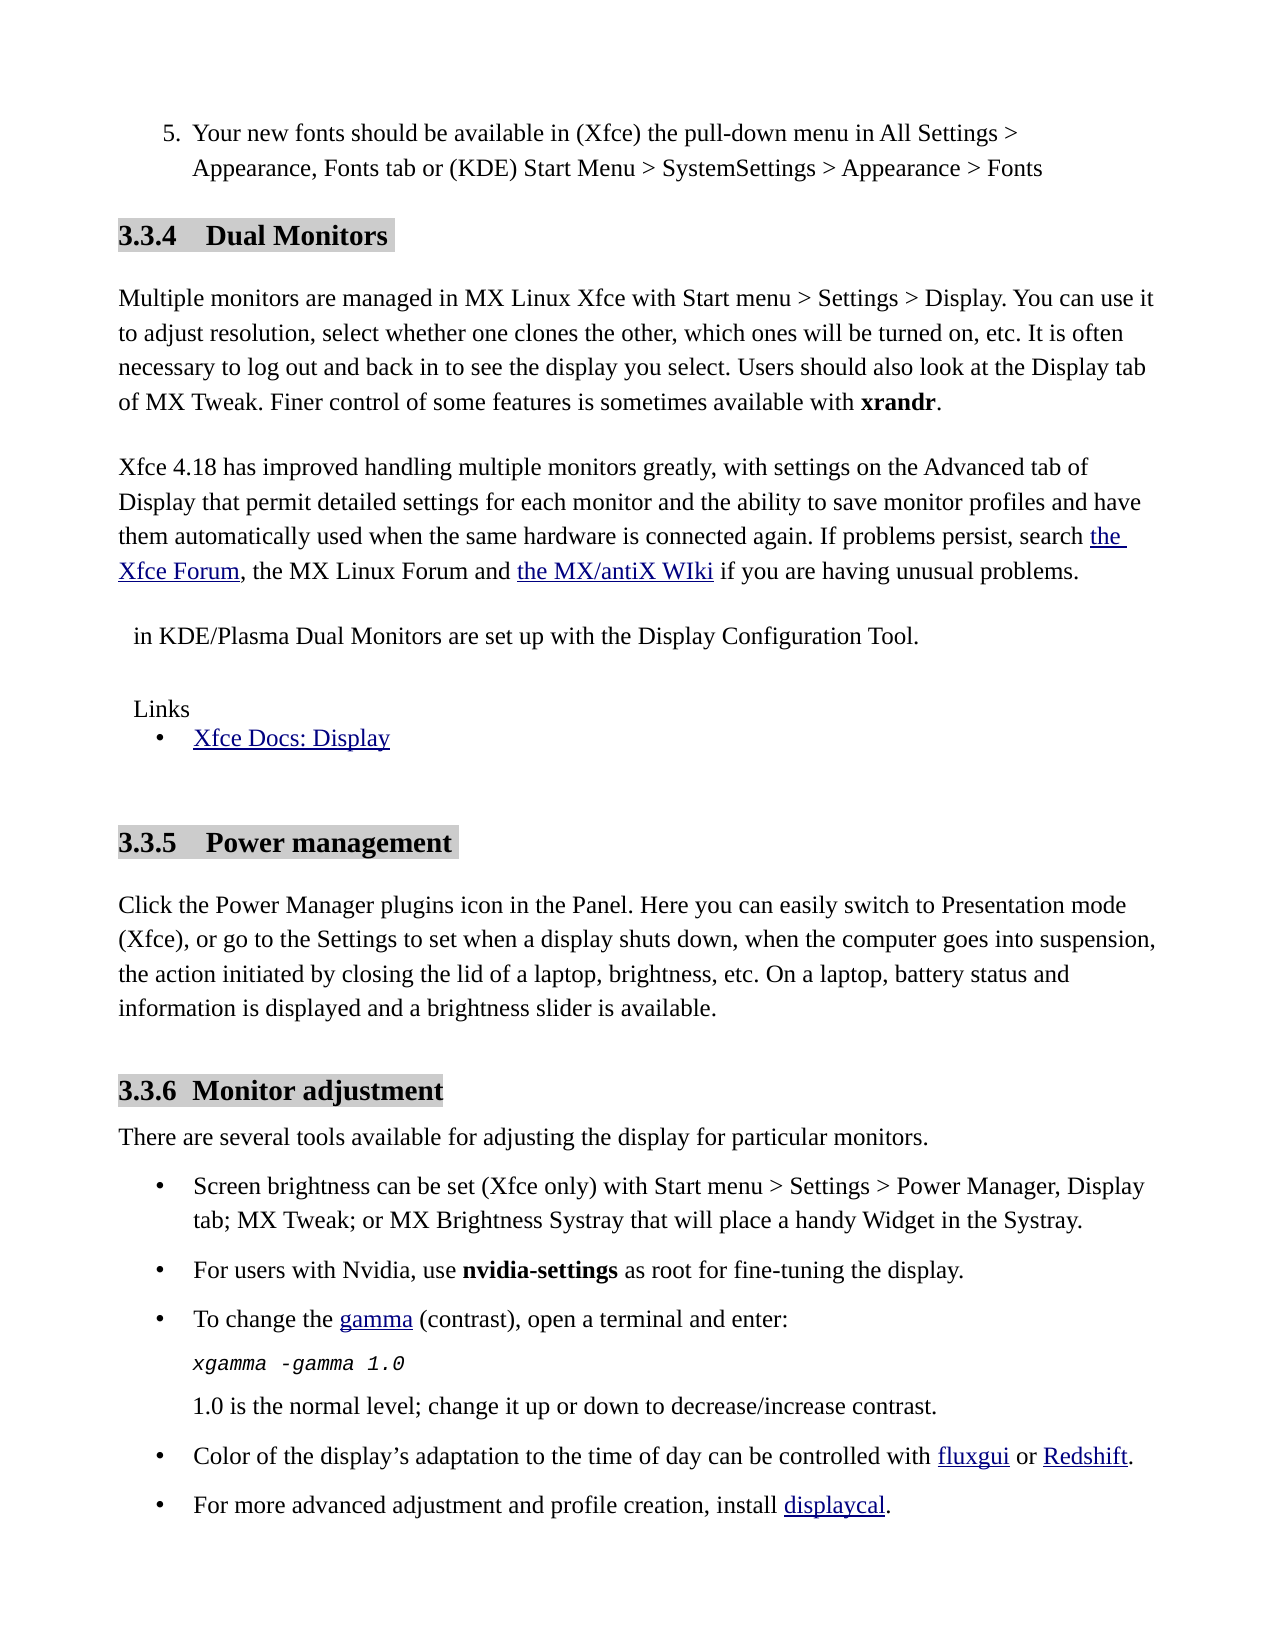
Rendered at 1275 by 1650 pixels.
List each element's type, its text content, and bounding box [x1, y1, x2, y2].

text in KDE/Plasma Dual Monitors are set up with the Display Configuration Tool. [133, 621, 1142, 650]
subtitle 3.3.5 Power management [459, 825, 1138, 859]
list Screen brightness can be set (Xfce only) with Start menu > Settings > Power Manager, Display tab; MX Tweak; or MX Brightness Systray that will place a handy Widget in the Systray. [156, 1171, 1157, 1234]
subtitle 3.3.6 Monitor adjustment [118, 1073, 1138, 1107]
list Your new fonts should be available in (Xfce) the pull-down menu in All Settings > Appearance, Fonts tab or (KDE) Start Menu > SystemSettings > Appearance > Fonts [162, 118, 1142, 181]
list Color of the display’s adaptation to the time of day can be controlled with fluxgui or Redshift. [156, 1441, 1157, 1470]
text There are several tools available for adjusting the display for particular monitors. [118, 1122, 1157, 1151]
text Multiple monitors are managed in MX Linux Xfce with Start menu > Settings > Display. You can use it to adjust resolution, select whether one clones the other, which ones will be turned on, etc. It is often necessary to log out and back in to see the display you select. Users should also look at the Display tab of MX Tweak. Finer control of some features is sometimes available with xrandr. [118, 283, 1157, 415]
list For more advanced adjustment and profile creation, install displaycal. [156, 1490, 1157, 1519]
text Click the Power Manager plugins icon in the Panel. Here you can easily switch to Presentation mode (Xfce), or go to the Settings to set when a display shuts down, when the computer goes into suspension, the action initiated by closing the lid of a laptop, brightness, etc. On a laptop, battery status and information is displayed and a brightness slider is available. [118, 890, 1157, 1022]
text Links [133, 694, 1142, 723]
subtitle 3.3.4 Dual Monitors [395, 218, 1138, 252]
list To change the gamma (contrast), open a terminal and enter: [156, 1304, 1157, 1332]
list For users with Nvidia, use nvidia-settings as root for fine-tuning the display. [156, 1255, 1157, 1283]
text Xfce 4.18 has improved handling multiple monitors greatly, with settings on the Advanced tab of Display that permit detailed settings for each monitor and the ability to save monitor profiles and have them automatically used when the same hardware is connected again. If problems persist, search the Xfce Forum, the MX Linux Forum and the MX/antiX WIki if you are having unusual problems. [118, 452, 1157, 584]
list Xfce Docs: Display [156, 723, 1157, 752]
text xgamma -gamma 1.0 [118, 1353, 1157, 1376]
text 1.0 is the normal level; change it up or down to decrease/increase contrast. [118, 1391, 1157, 1420]
